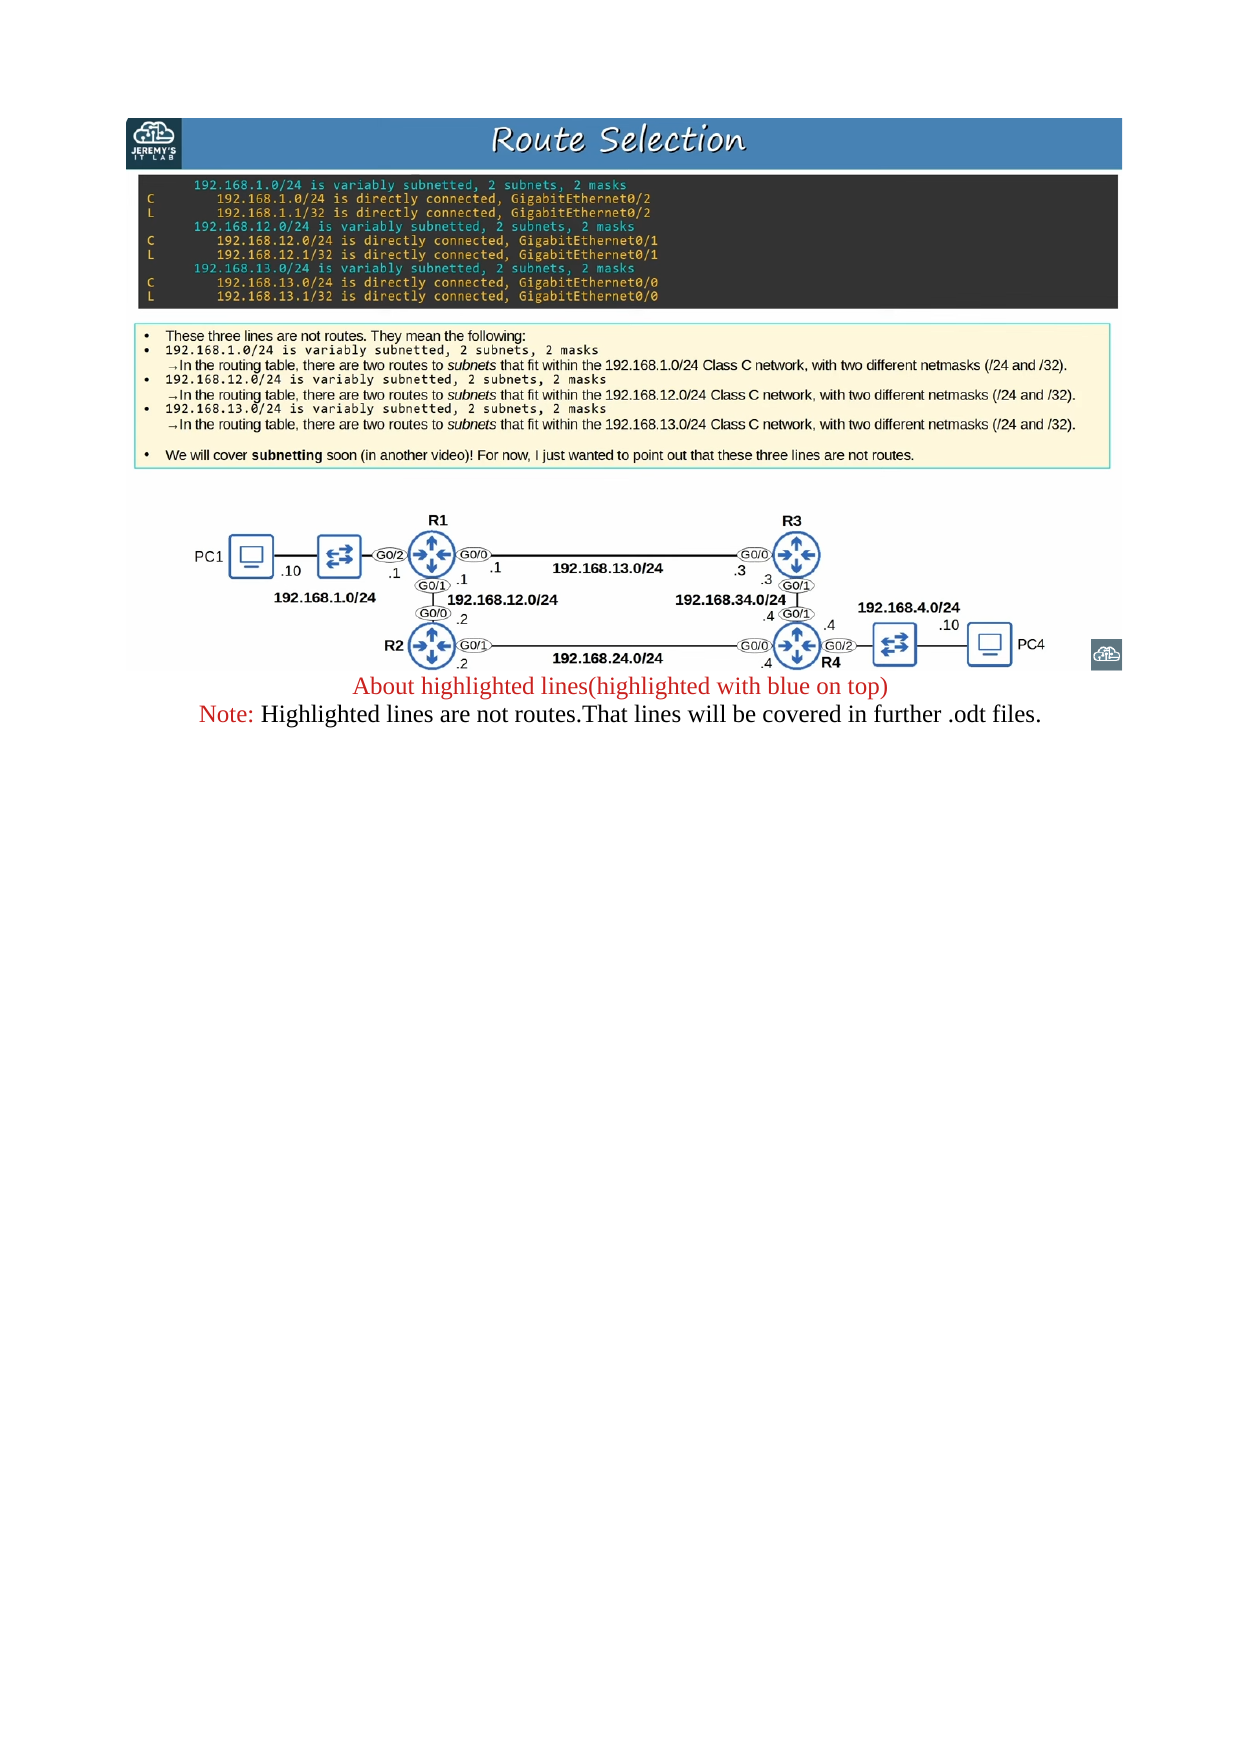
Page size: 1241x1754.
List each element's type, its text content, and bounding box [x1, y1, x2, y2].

text About highlighted lines(highlighted with blue on top) [118, 671, 1122, 699]
text Note: Highlighted lines are not routes.That lines will be covered in further .odt files. [118, 699, 1122, 728]
picture [118, 118, 1123, 671]
